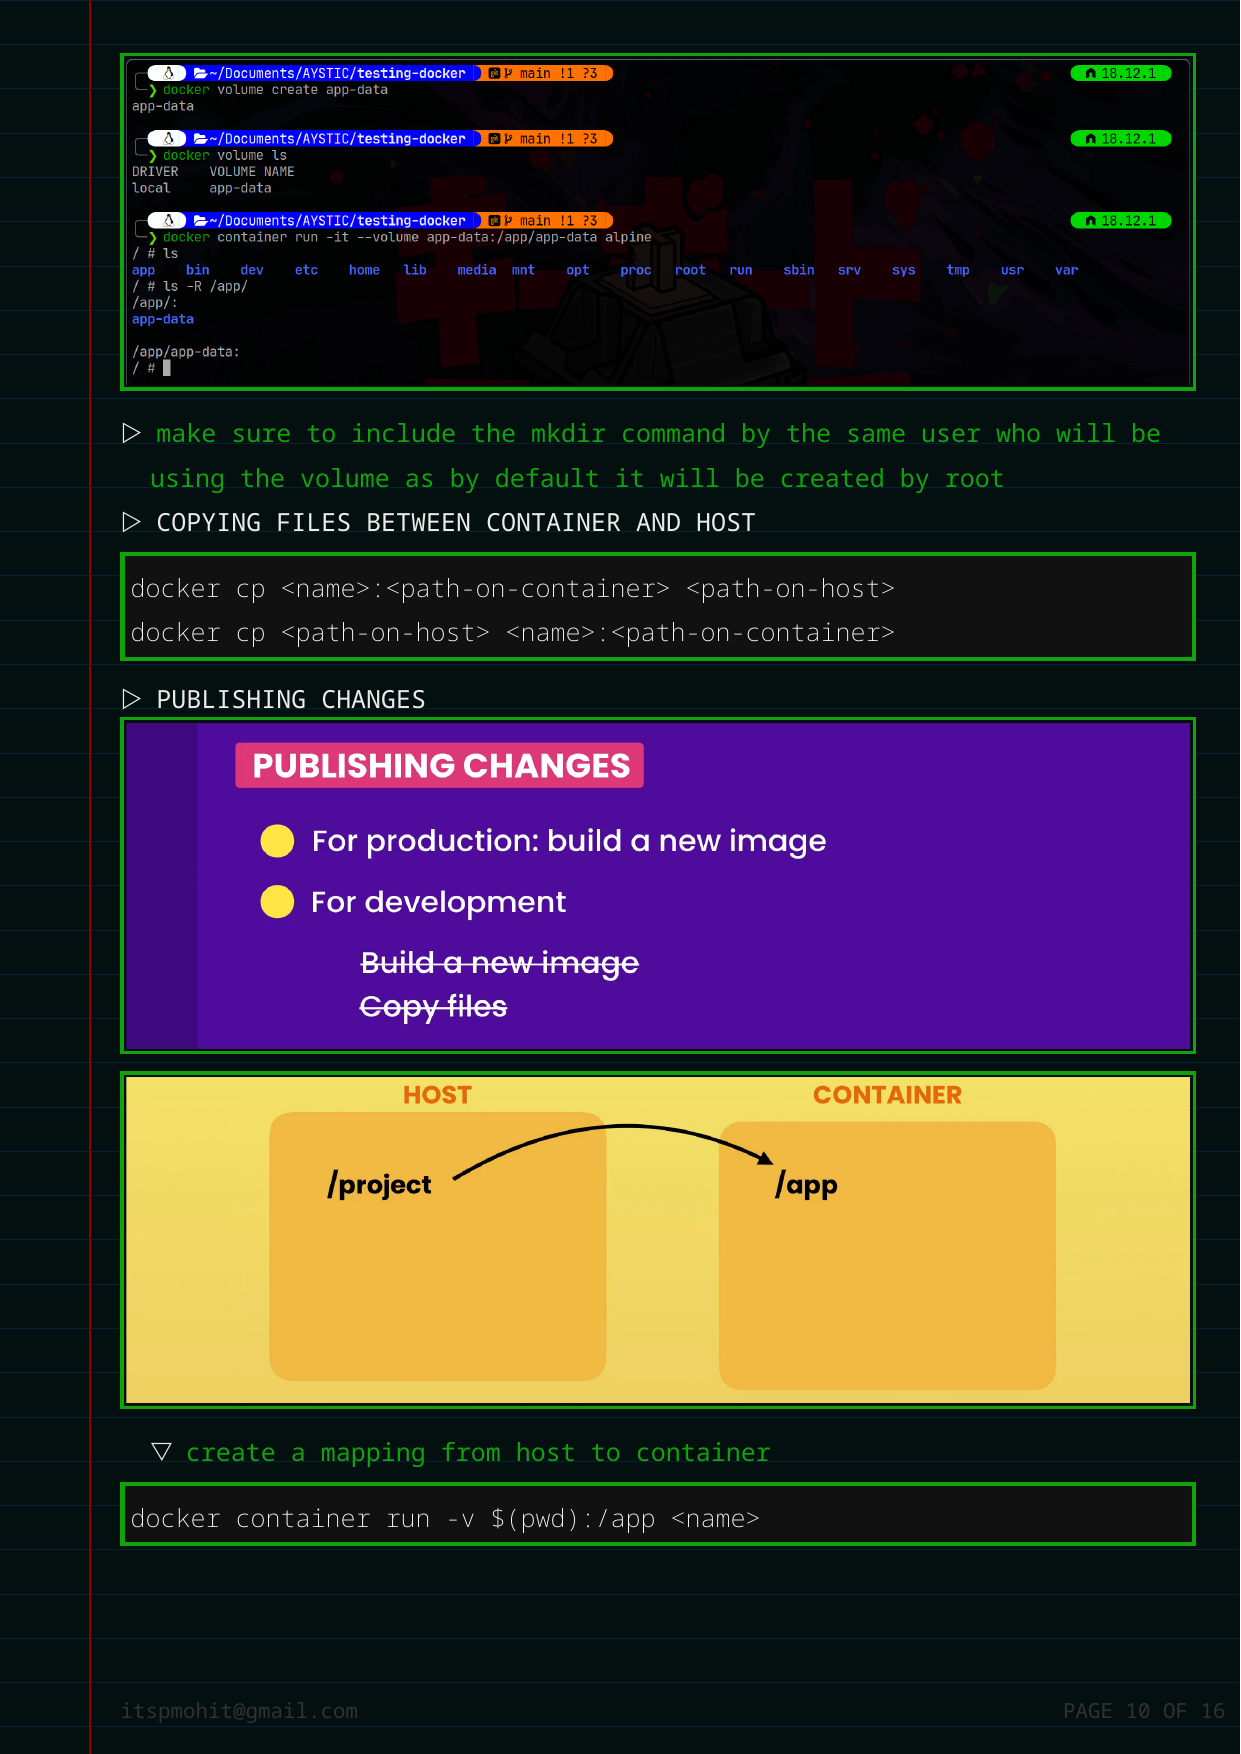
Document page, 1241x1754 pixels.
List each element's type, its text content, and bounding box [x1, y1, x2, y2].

list copying files between container and host [120, 496, 1196, 540]
picture [126, 1077, 1190, 1403]
list create a mapping from host to container [150, 1426, 1196, 1470]
list publishing changes [120, 673, 1196, 717]
text docker cp <name>:<path-on-container> <path-on-host> [130, 562, 1186, 606]
text docker cp <path-on-host> <name>:<path-on-container> [130, 606, 1186, 651]
text docker container run -v $(pwd):/app <name> [130, 1492, 1186, 1536]
picture [126, 723, 1190, 1049]
picture [126, 59, 1190, 385]
list make sure to include the mkdir command by the same user who will be using the volume as by default it will be created by root [120, 407, 1196, 496]
